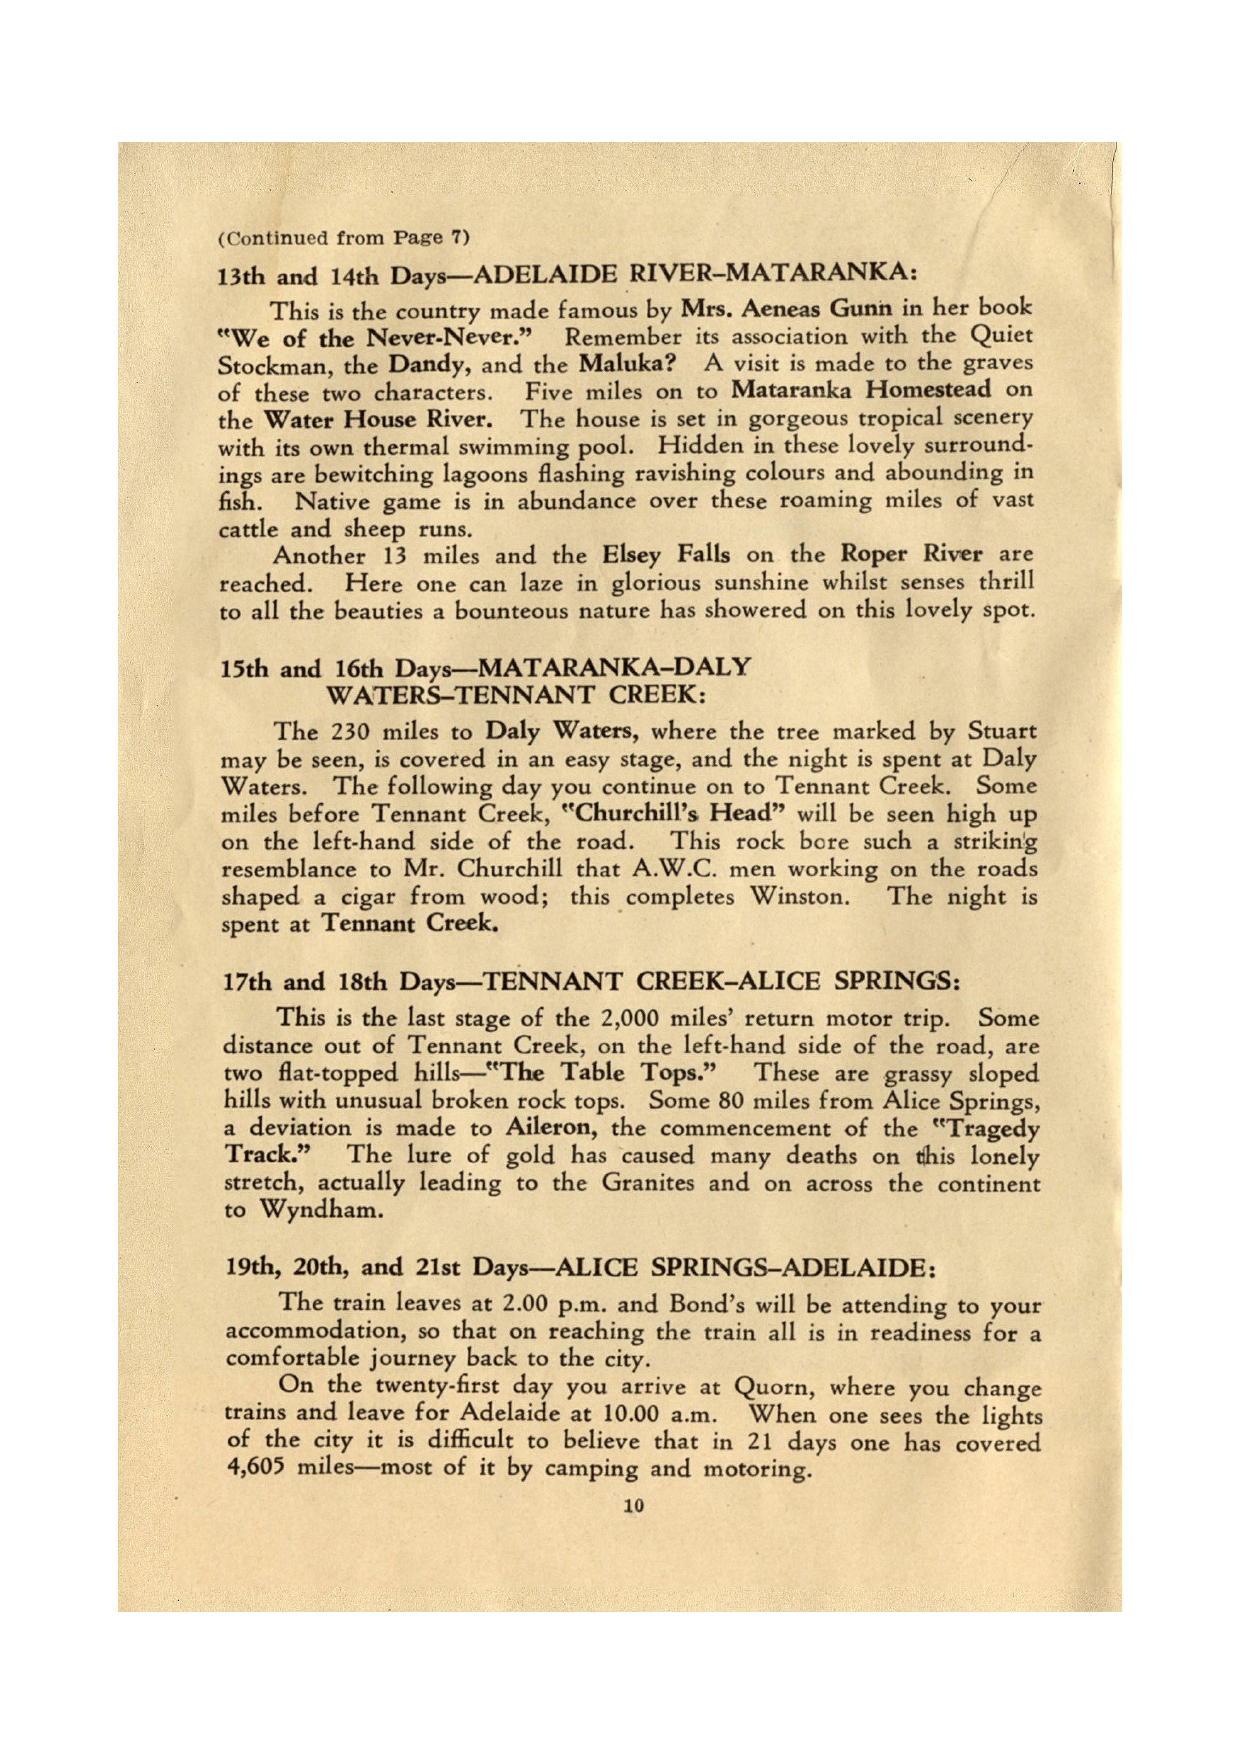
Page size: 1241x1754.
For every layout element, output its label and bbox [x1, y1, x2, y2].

picture [118, 142, 1123, 1612]
